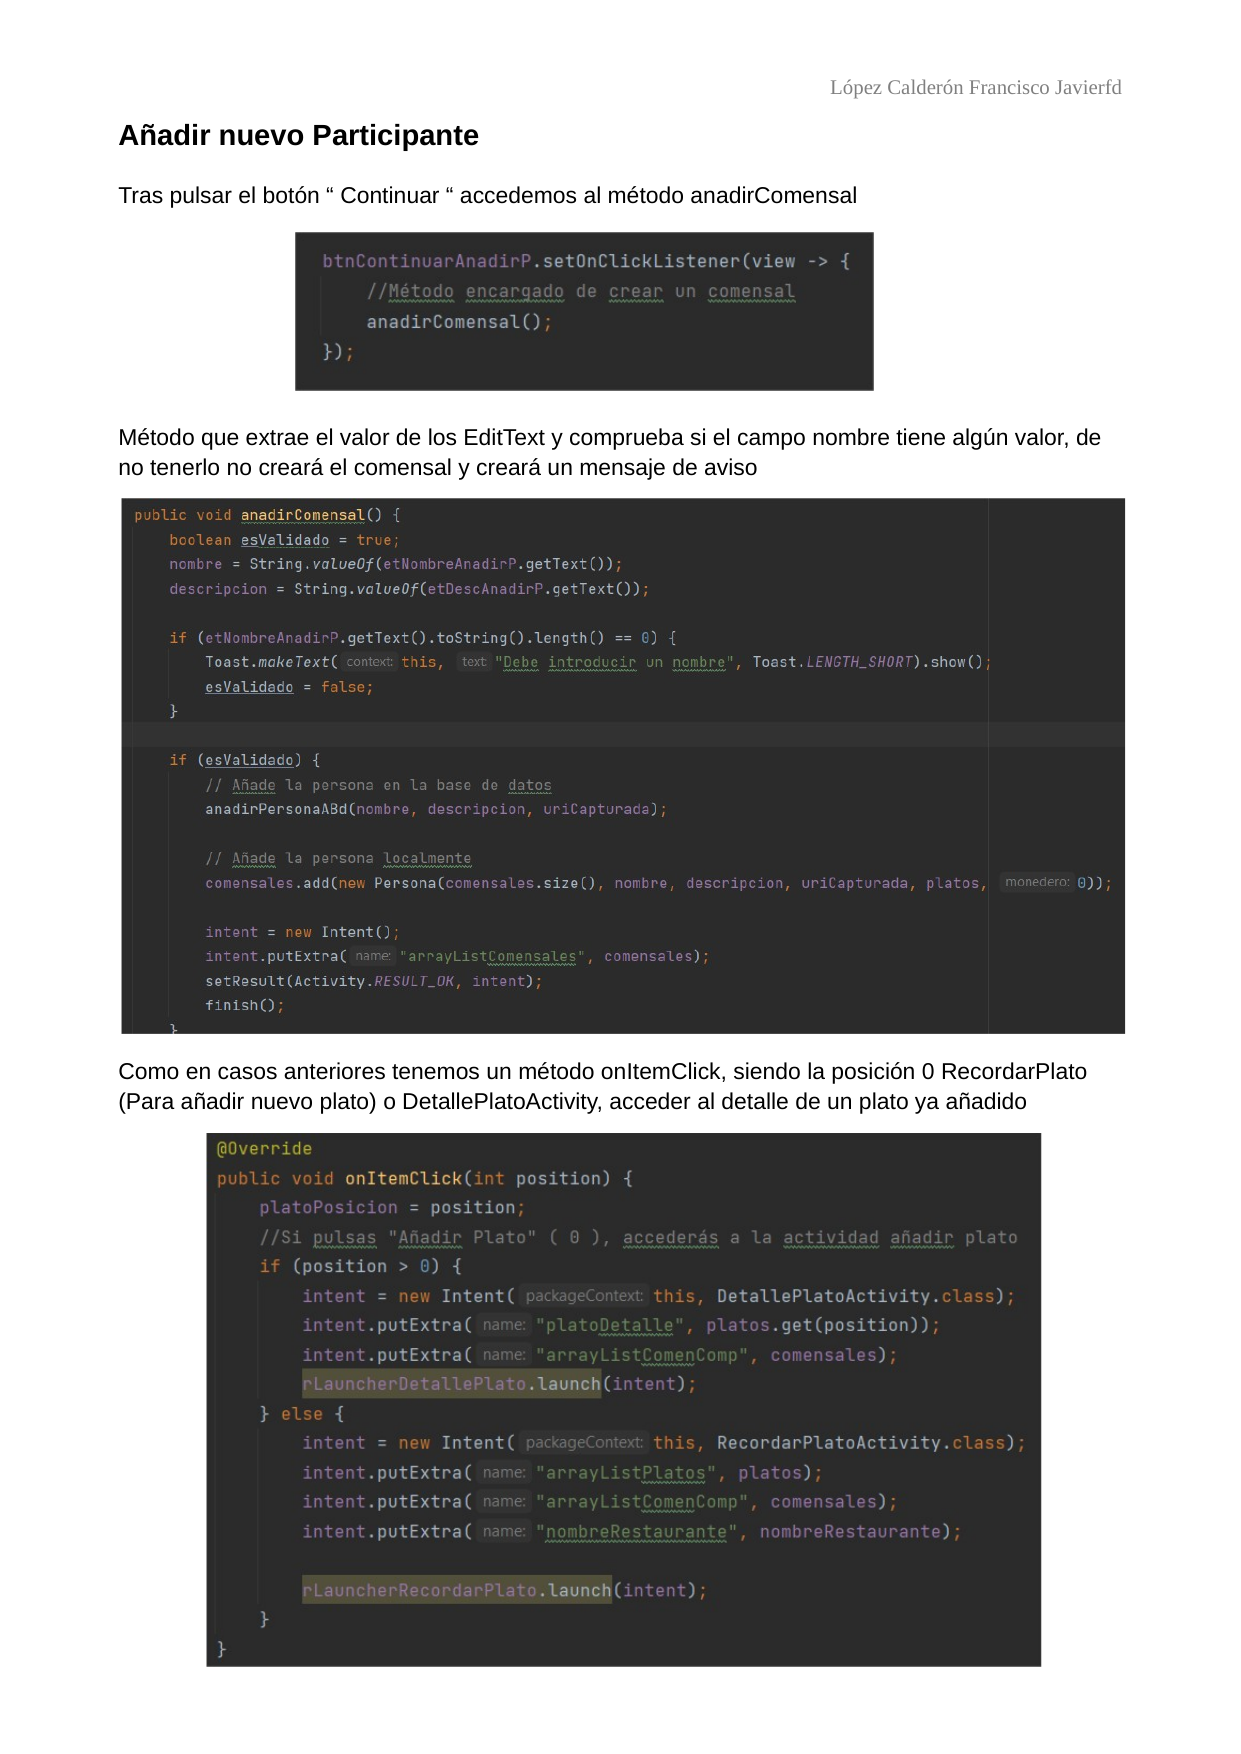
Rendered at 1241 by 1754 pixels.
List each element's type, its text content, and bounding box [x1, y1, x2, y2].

text Tras pulsar el botón “ Continuar “ accedemos al método anadirComensal [118, 182, 1122, 208]
subtitle Añadir nuevo Participante [118, 118, 1122, 152]
picture [206, 1133, 1042, 1667]
text Método que extrae el valor de los EditText y comprueba si el campo nombre tiene algún valor, de no tenerlo no creará el comensal y creará un mensaje de aviso [118, 423, 1122, 480]
picture [121, 498, 1126, 1034]
text Como en casos anteriores tenemos un método onItemClick, siendo la posición 0 RecordarPlato (Para añadir nuevo plato) o DetallePlatoActivity, acceder al detalle de un plato ya añadido [118, 1058, 1122, 1114]
picture [295, 232, 874, 391]
